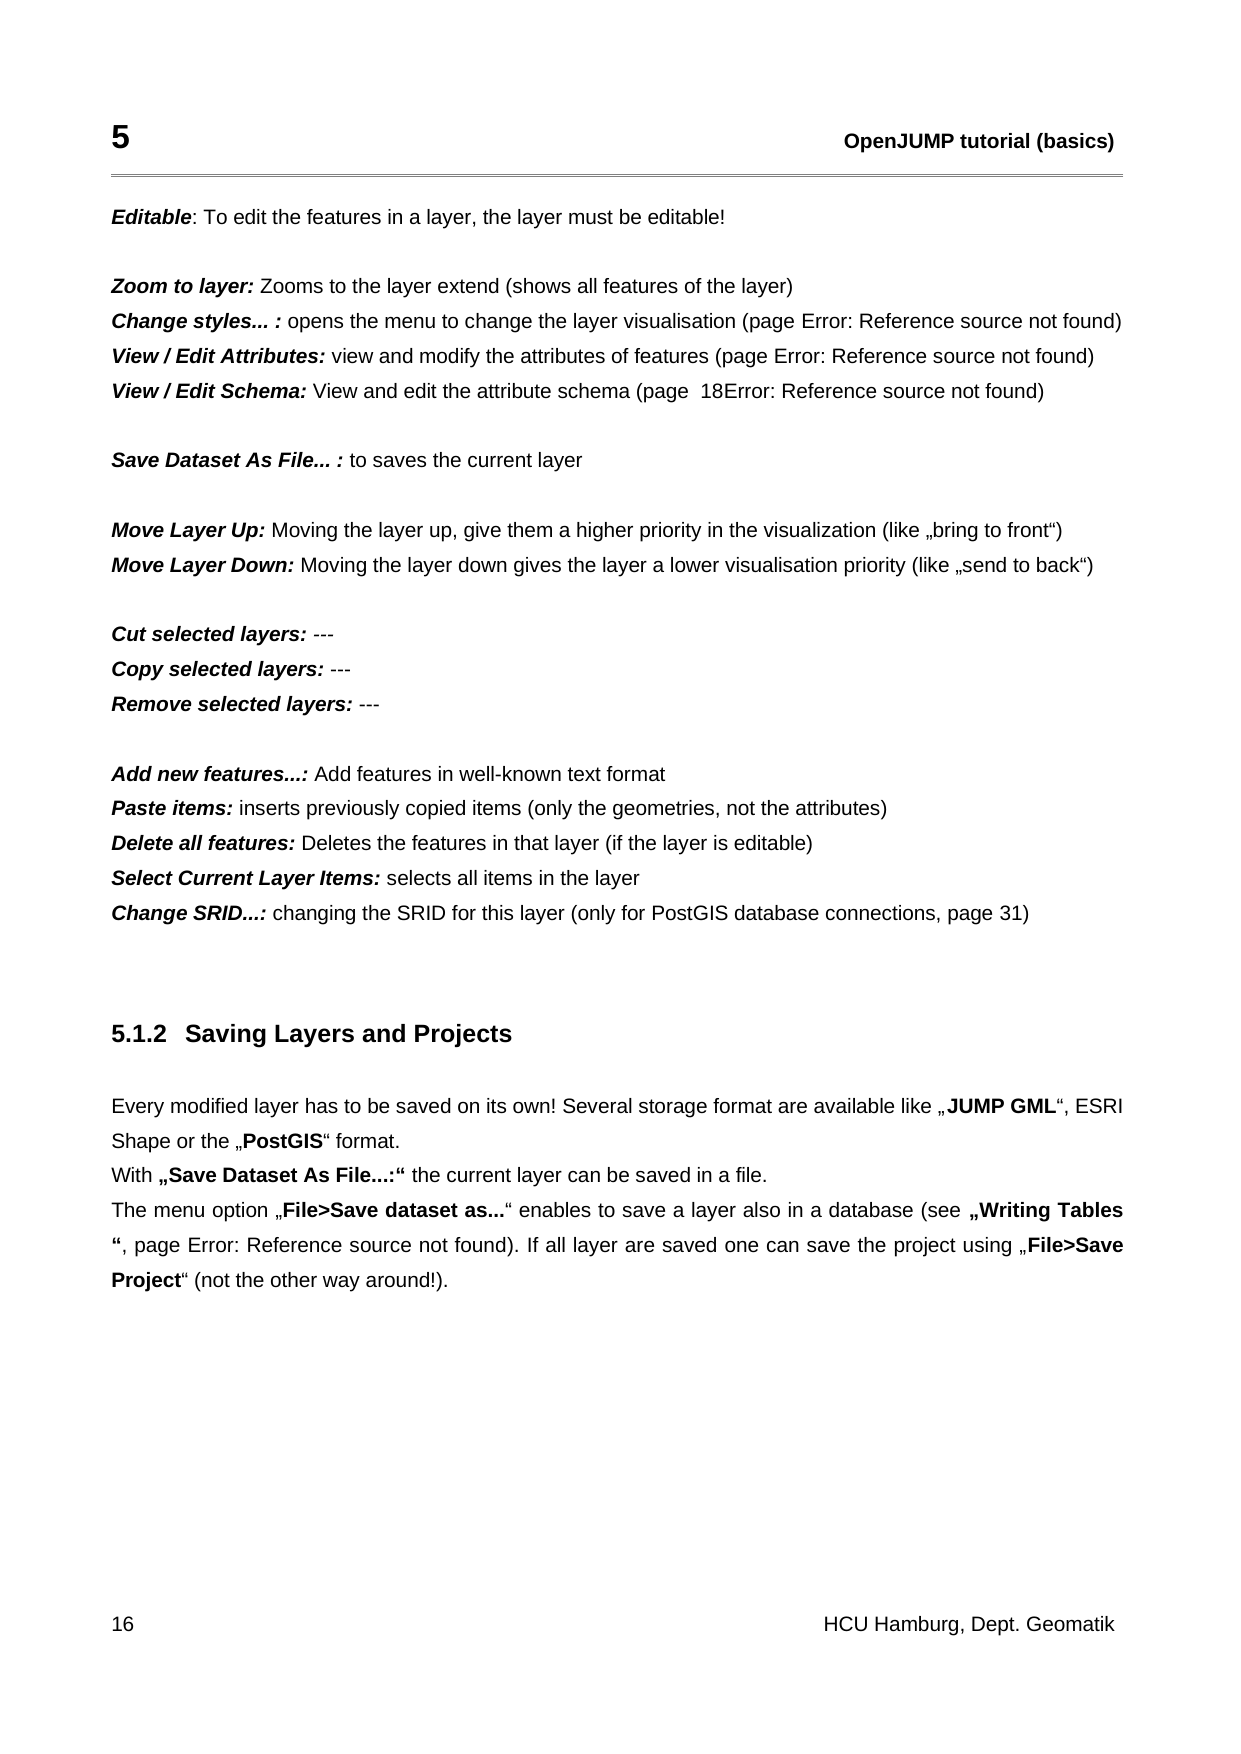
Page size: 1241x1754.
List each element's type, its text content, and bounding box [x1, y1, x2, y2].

text Every modified layer has to be saved on its own! Several storage format are available like „JUMP GML“, ESRI Shape or the „PostGIS“ format. [111, 1094, 1123, 1153]
text Delete all features: Deletes the features in that layer (if the layer is editable) [111, 832, 1123, 855]
text Move Layer Up: Moving the layer up, give them a higher priority in the visualization (like „bring to front“) [111, 519, 1123, 542]
text View / Edit Attributes: view and modify the attributes of features (page ) [111, 345, 1123, 368]
subtitle Saving Layers and Projects [111, 1019, 1123, 1047]
text View / Edit Schema: View and edit the attribute schema (page 18) [111, 379, 1123, 403]
text Paste items: inserts previously copied items (only the geometries, not the attributes) [111, 797, 1123, 820]
text Save Dataset As File... : to saves the current layer [111, 449, 1123, 472]
text Change SRID...: changing the SRID for this layer (only for PostGIS database connections, page 30) [111, 901, 1123, 925]
text Select Current Layer Items: selects all items in the layer [111, 867, 1123, 890]
text Copy selected layers: --- [111, 658, 1123, 681]
text Editable: To edit the features in a layer, the layer must be editable! [111, 206, 1123, 229]
text Remove selected layers: --- [111, 693, 1123, 716]
text Change styles... : opens the menu to change the layer visualisation (page ) [111, 310, 1123, 333]
text Add new features...: Add features in well-known text format [111, 762, 1123, 786]
text Zoom to layer: Zooms to the layer extend (shows all features of the layer) [111, 275, 1123, 298]
text With „Save Dataset As File...:“ the current layer can be saved in a file. [111, 1164, 1123, 1187]
text The menu option „File>Save dataset as...“ enables to save a layer also in a database (see „Writing Tables “, page ). If all layer are saved one can save the project using „File>Save Project“ (not the other way around!). [111, 1199, 1123, 1292]
text Move Layer Down: Moving the layer down gives the layer a lower visualisation priority (like „send to back“) [111, 553, 1123, 577]
text Cut selected layers: --- [111, 623, 1123, 646]
